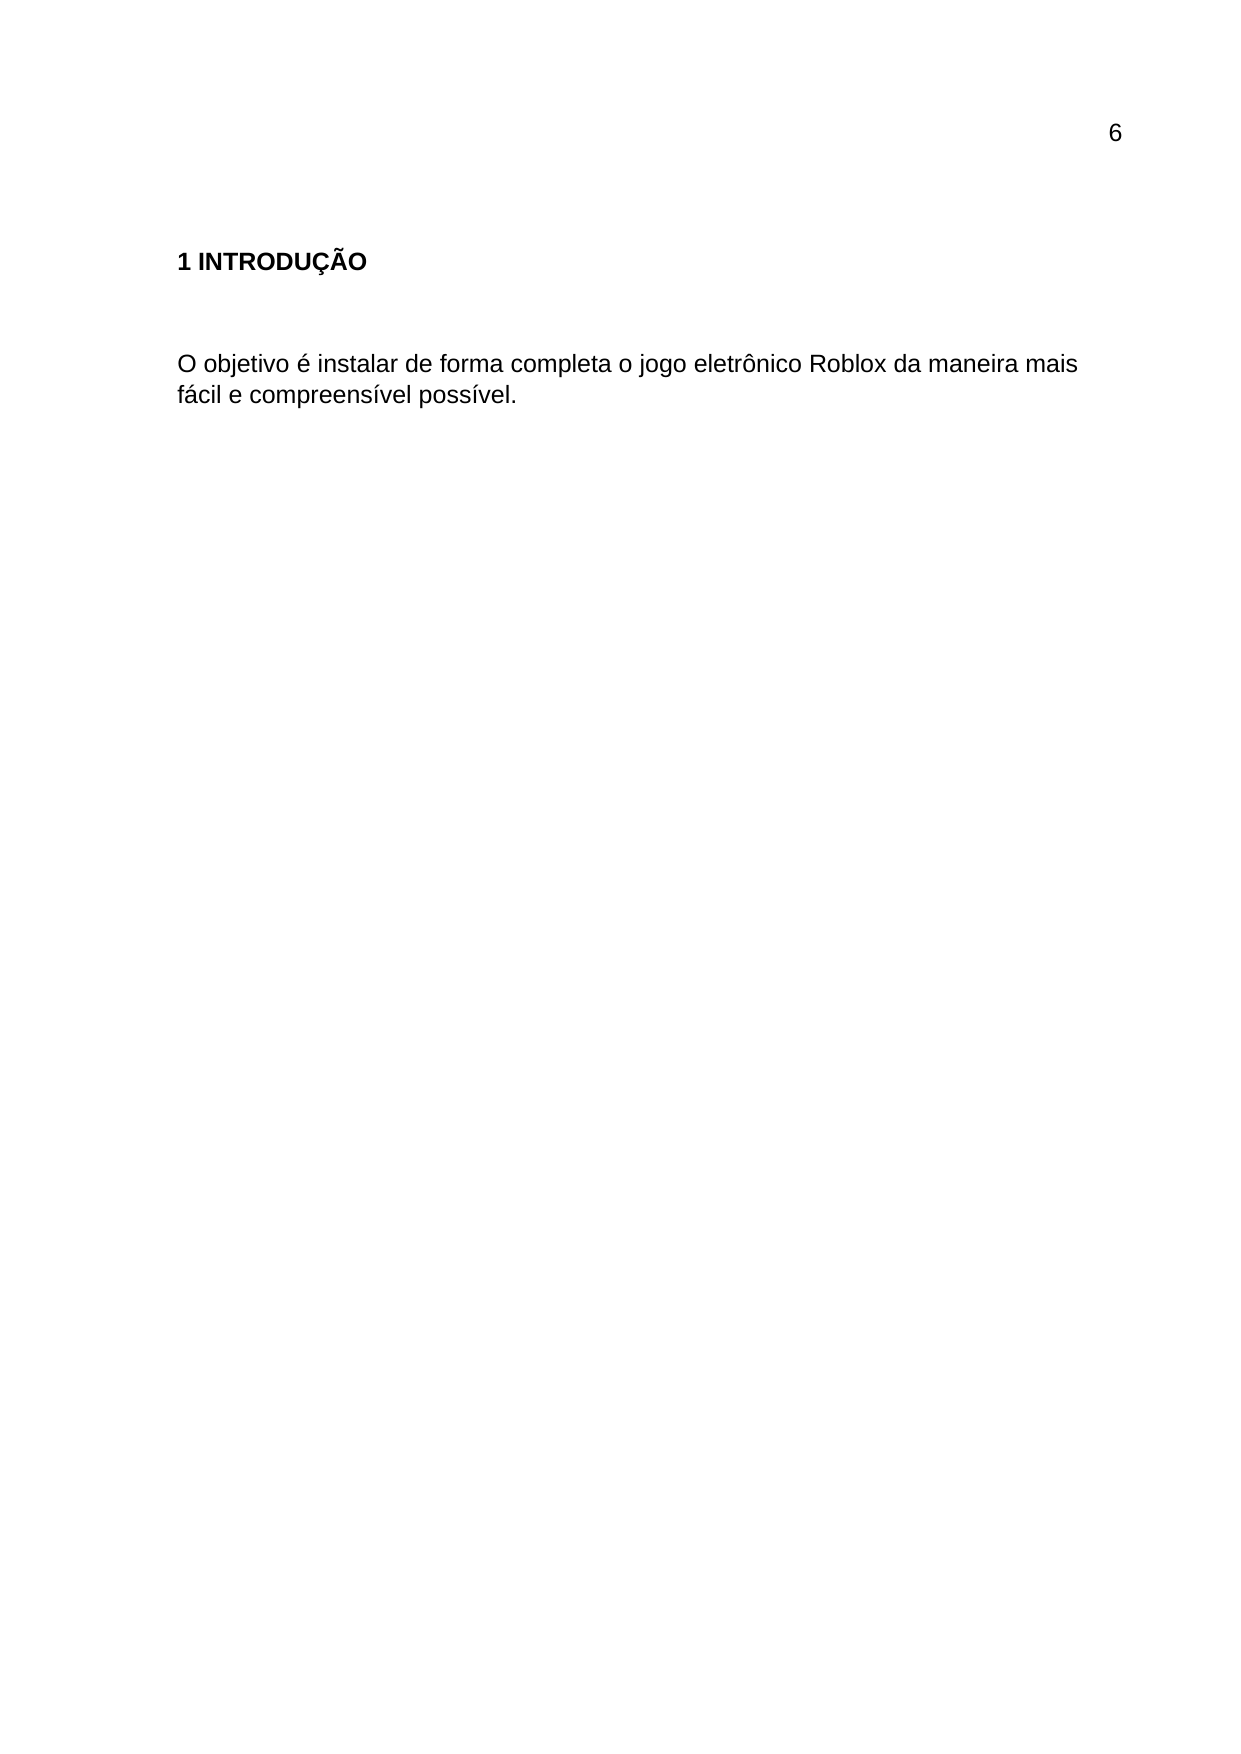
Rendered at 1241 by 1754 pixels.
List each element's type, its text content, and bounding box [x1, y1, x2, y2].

subtitle 1 INTRODUÇÃO [177, 246, 1122, 275]
text O objetivo é instalar de forma completa o jogo eletrônico Roblox da maneira mais fácil e compreensível possível. [177, 349, 1122, 409]
